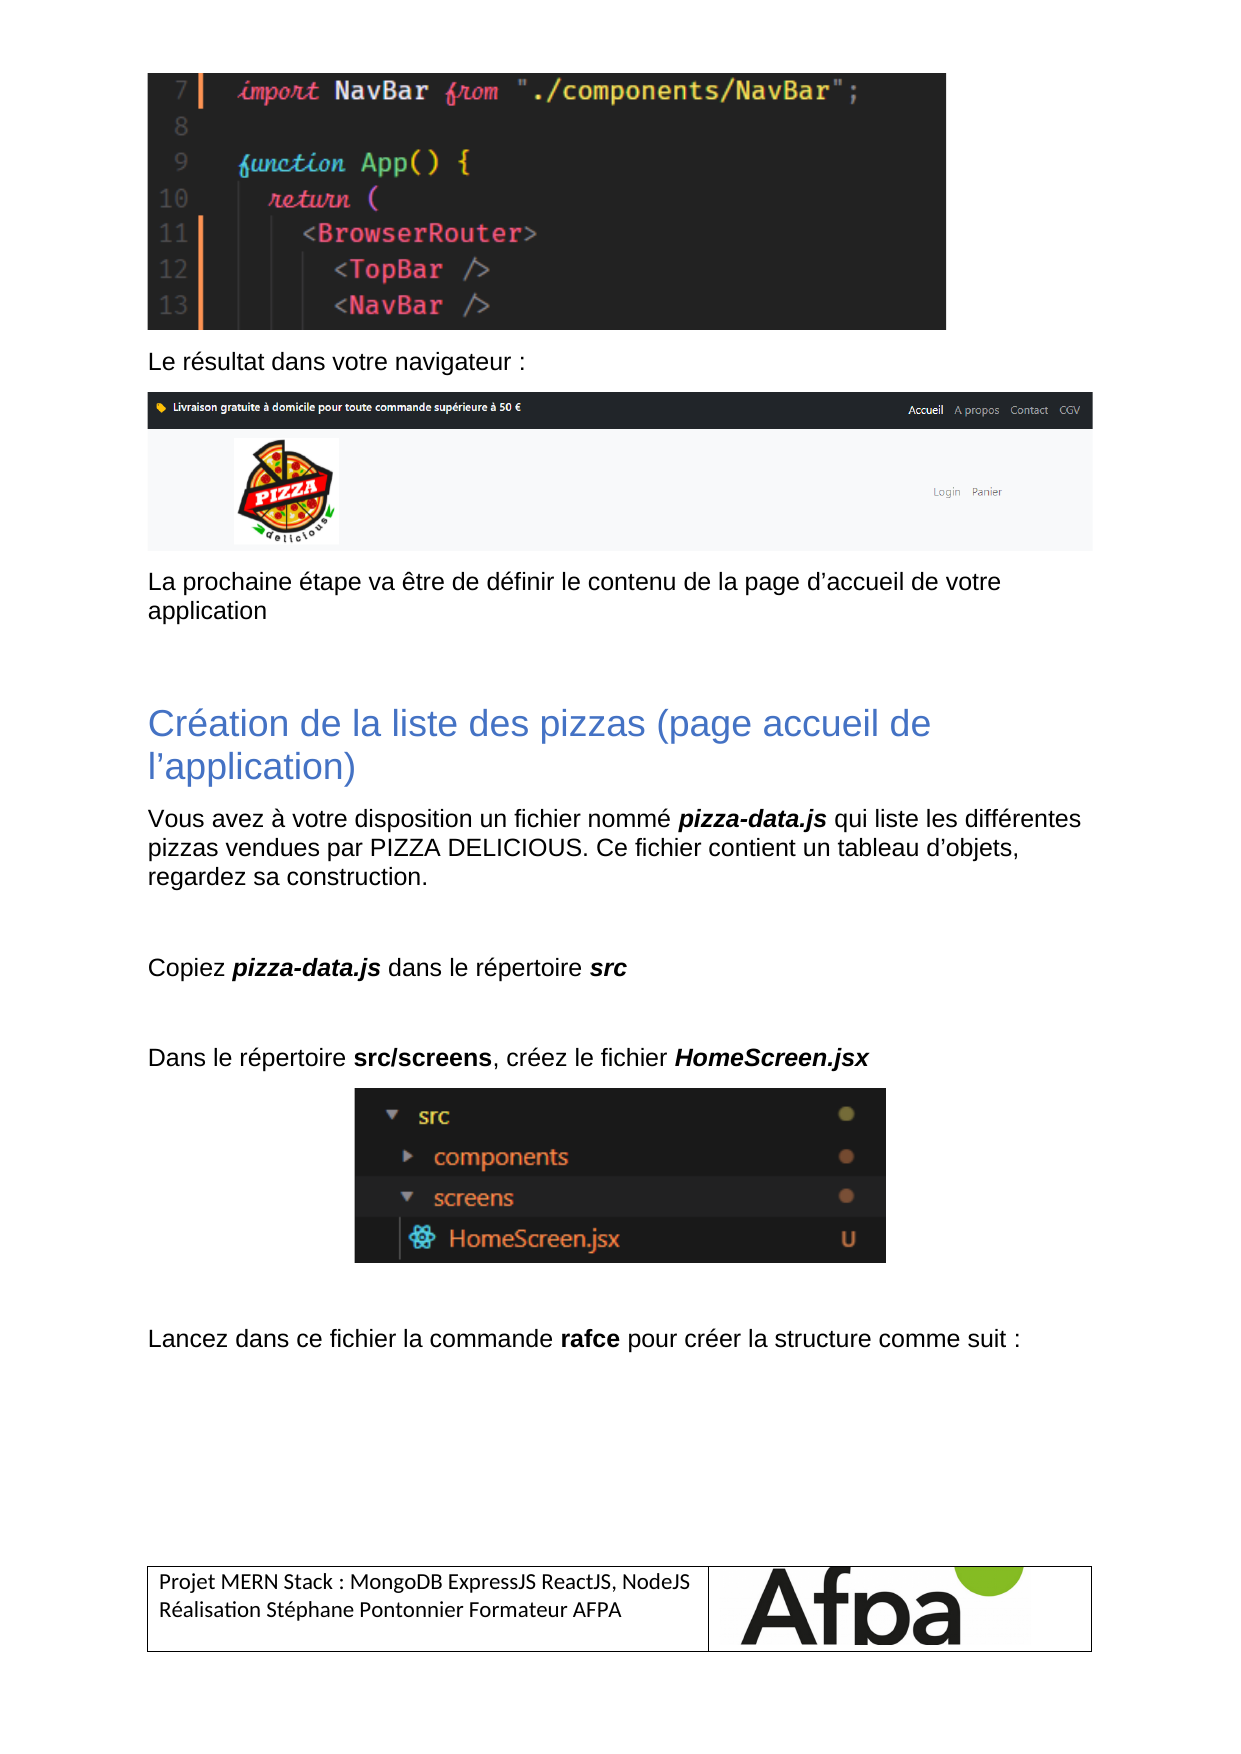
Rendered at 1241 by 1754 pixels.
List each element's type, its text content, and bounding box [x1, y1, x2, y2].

text Le résultat dans votre navigateur : [148, 347, 1093, 375]
text La prochaine étape va être de définir le contenu de la page d’accueil de votre application [148, 567, 1093, 625]
text Copiez pizza-data.js dans le répertoire src [148, 952, 1093, 981]
text Création de la liste des pizzas (page accueil de l’application) [148, 701, 1093, 787]
text Vous avez à votre disposition un fichier nommé pizza-data.js qui liste les différentes pizzas vendues par PIZZA DELICIOUS. Ce fichier contient un tableau d’objets, regardez sa construction. [148, 804, 1093, 890]
text Dans le répertoire src/screens, créez le fichier HomeScreen.jsx [148, 1043, 1093, 1072]
text Lancez dans ce fichier la commande rafce pour créer la structure comme suit : [148, 1324, 1093, 1353]
